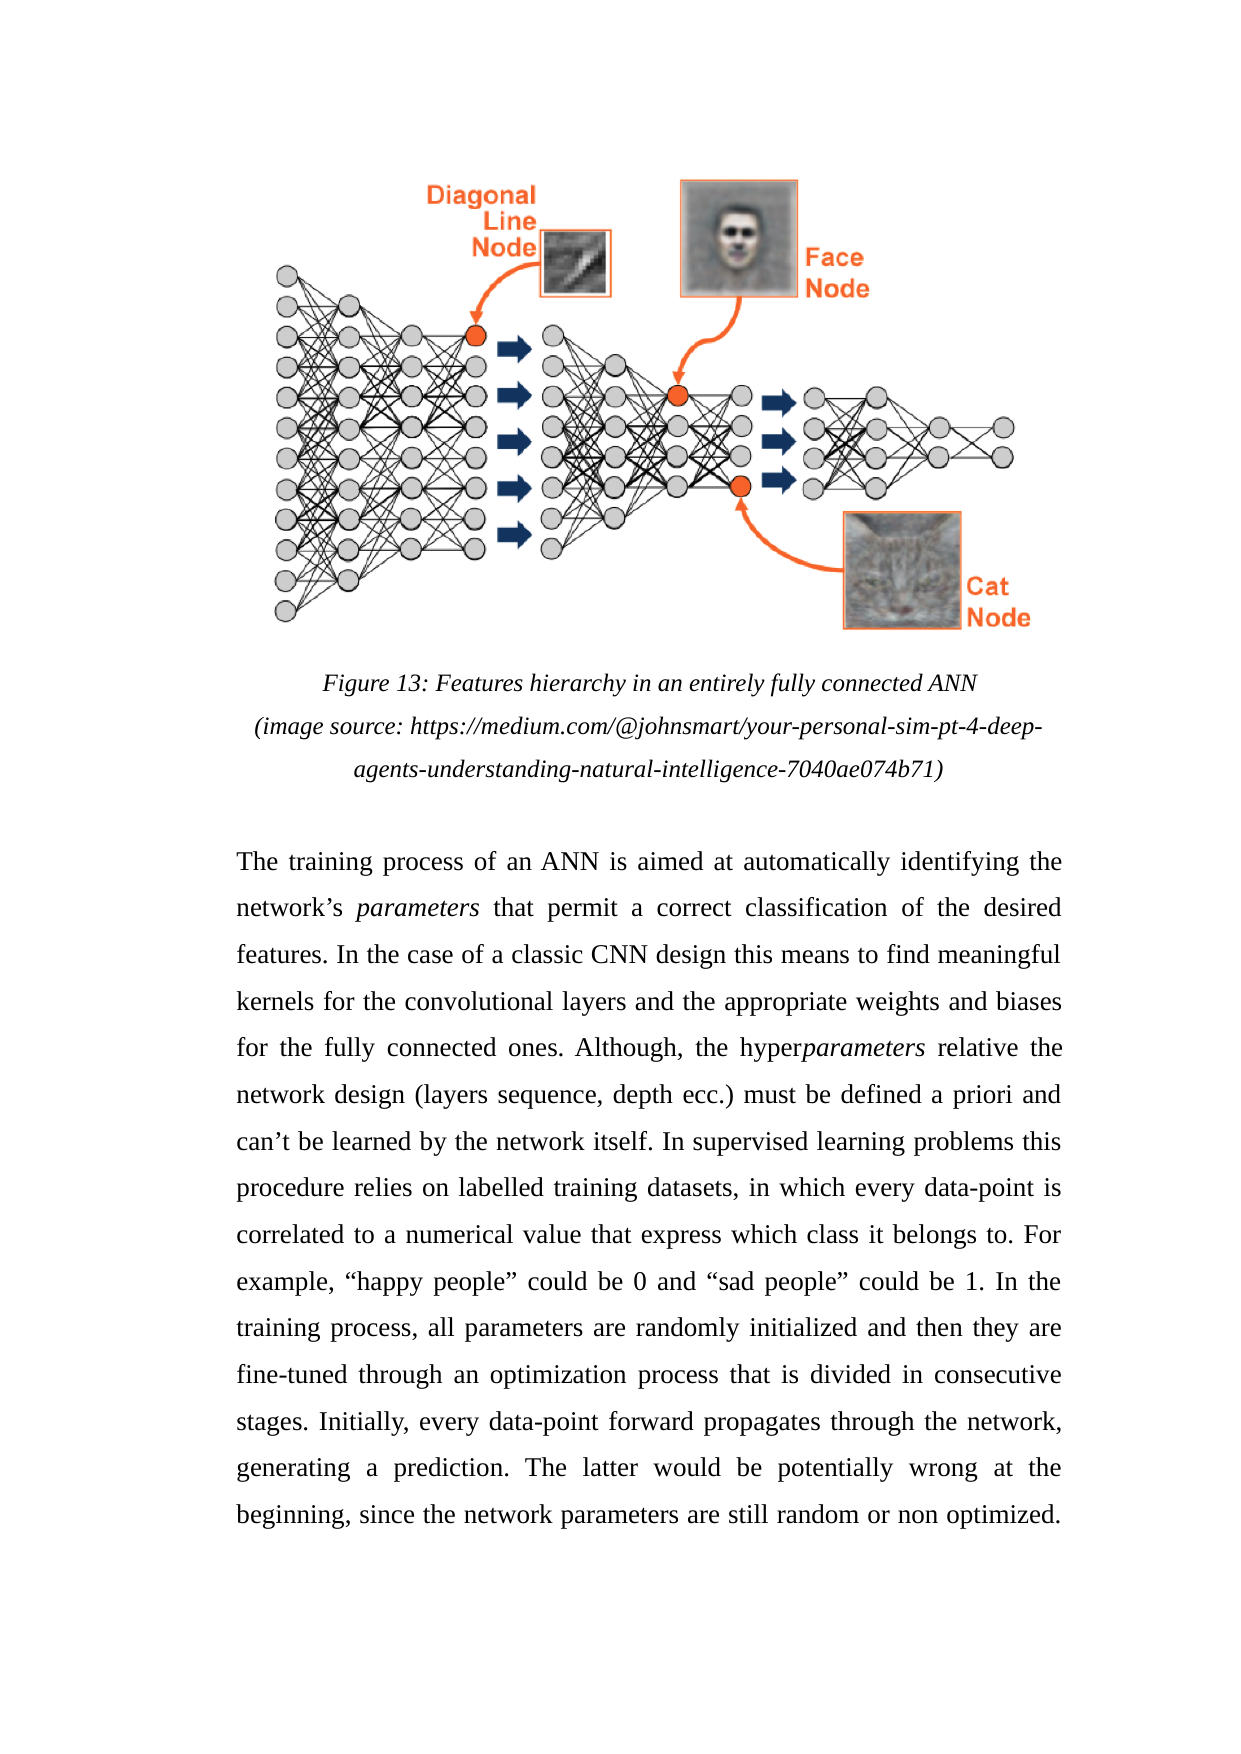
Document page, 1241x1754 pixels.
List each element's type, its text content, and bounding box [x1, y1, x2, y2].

text The training process of an ANN is aimed at automatically identifying the network’s parameters that permit a correct classification of the desired features. In the case of a classic CNN design this means to find meaningful kernels for the convolutional layers and the appropriate weights and biases for the fully connected ones. Although, the hyperparameters relative the network design (layers sequence, depth ecc.) must be defined a priori and can’t be learned by the network itself. In supervised learning problems this procedure relies on labelled training datasets, in which every data-point is correlated to a numerical value that express which class it belongs to. For example, “happy people” could be 0 and “sad people” could be 1. In the training process, all parameters are randomly initialized and then they are fine-tuned through an optimization process that is divided in consecutive stages. Initially, every data-point forward propagates through the network, generating a prediction. The latter would be potentially wrong at the beginning, since the network parameters are still random or non optimized. [236, 845, 1063, 1529]
picture [236, 160, 1063, 654]
text Figure 13: Features hierarchy in an entirely fully connected ANN (image source: https://medium.com/@johnsmart/your-personal-sim-pt-4-deep-agents-understanding-natural-intelligence-7040ae074b71) [236, 654, 1063, 783]
